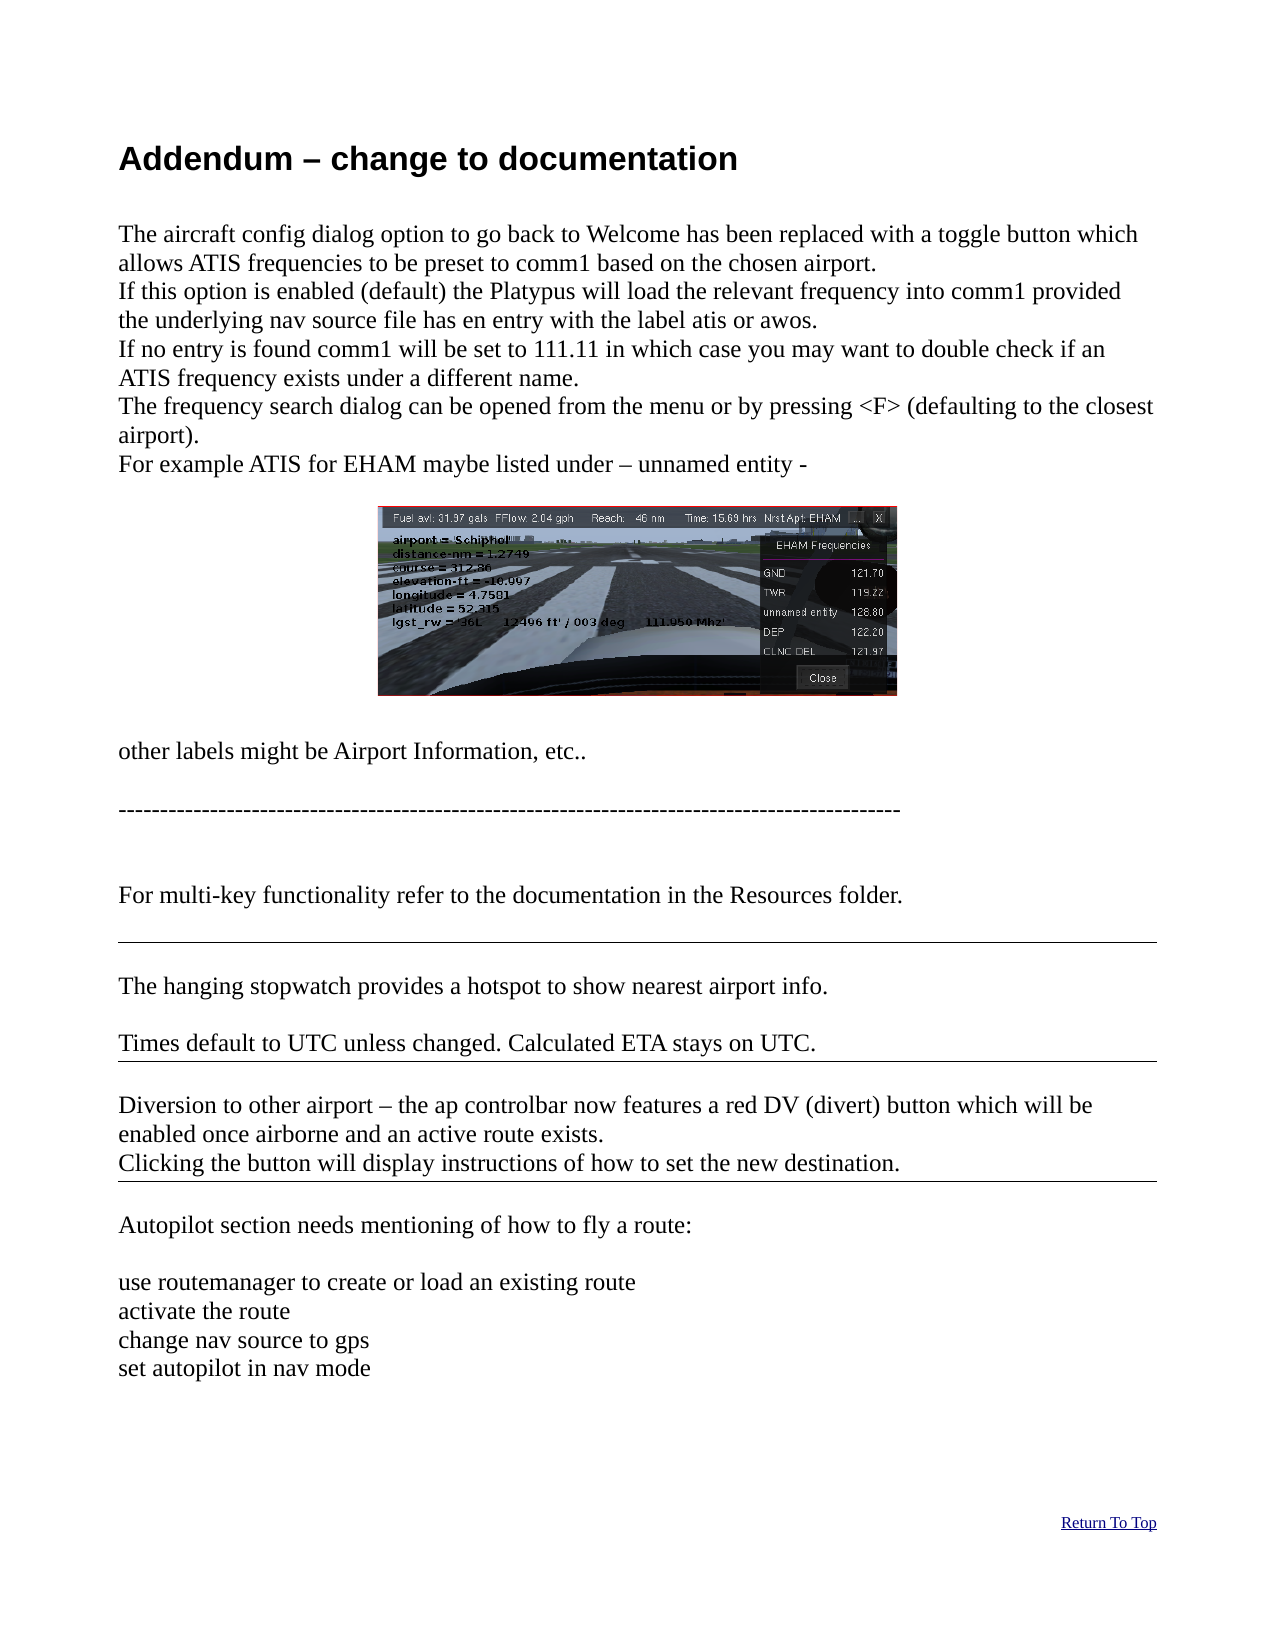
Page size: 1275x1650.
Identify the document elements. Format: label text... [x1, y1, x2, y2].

text set autopilot in nav mode [118, 1353, 1157, 1382]
text change nav source to gps [118, 1325, 1157, 1353]
picture [377, 506, 898, 696]
text ---------------------------------------------------------------------------------------------- [118, 794, 1157, 823]
text other labels might be Airport Information, etc.. [118, 736, 1157, 765]
text Clicking the button will display instructions of how to set the new destination. [118, 1148, 1157, 1181]
text For multi-key functionality refer to the documentation in the Resources folder. [118, 880, 1157, 909]
text Autopilot section needs mentioning of how to fly a route: [118, 1210, 1157, 1238]
text The frequency search dialog can be opened from the menu or by pressing <F> (defaulting to the closest airport). [118, 391, 1157, 449]
text If no entry is found comm1 will be set to 111.11 in which case you may want to double check if an ATIS frequency exists under a different name. [118, 334, 1157, 391]
text use routemanager to create or load an existing route [118, 1267, 1157, 1296]
subtitle Addendum – change to documentation [118, 139, 1157, 178]
text If this option is enabled (default) the Platypus will load the relevant frequency into comm1 provided the underlying nav source file has en entry with the label atis or awos. [118, 276, 1157, 334]
text The hanging stopwatch provides a hotspot to show nearest airport info. [118, 971, 1157, 999]
text activate the route [118, 1296, 1157, 1325]
text Times default to UTC unless changed. Calculated ETA stays on UTC. [118, 1028, 1157, 1061]
text The aircraft config dialog option to go back to Welcome has been replaced with a toggle button which allows ATIS frequencies to be preset to comm1 based on the chosen airport. [118, 219, 1157, 276]
text For example ATIS for EHAM maybe listed under – unnamed entity - [118, 449, 1157, 478]
text enabled once airborne and an active route exists. [118, 1119, 1157, 1148]
text Diversion to other airport – the ap controlbar now features a red DV (divert) button which will be [118, 1090, 1157, 1119]
